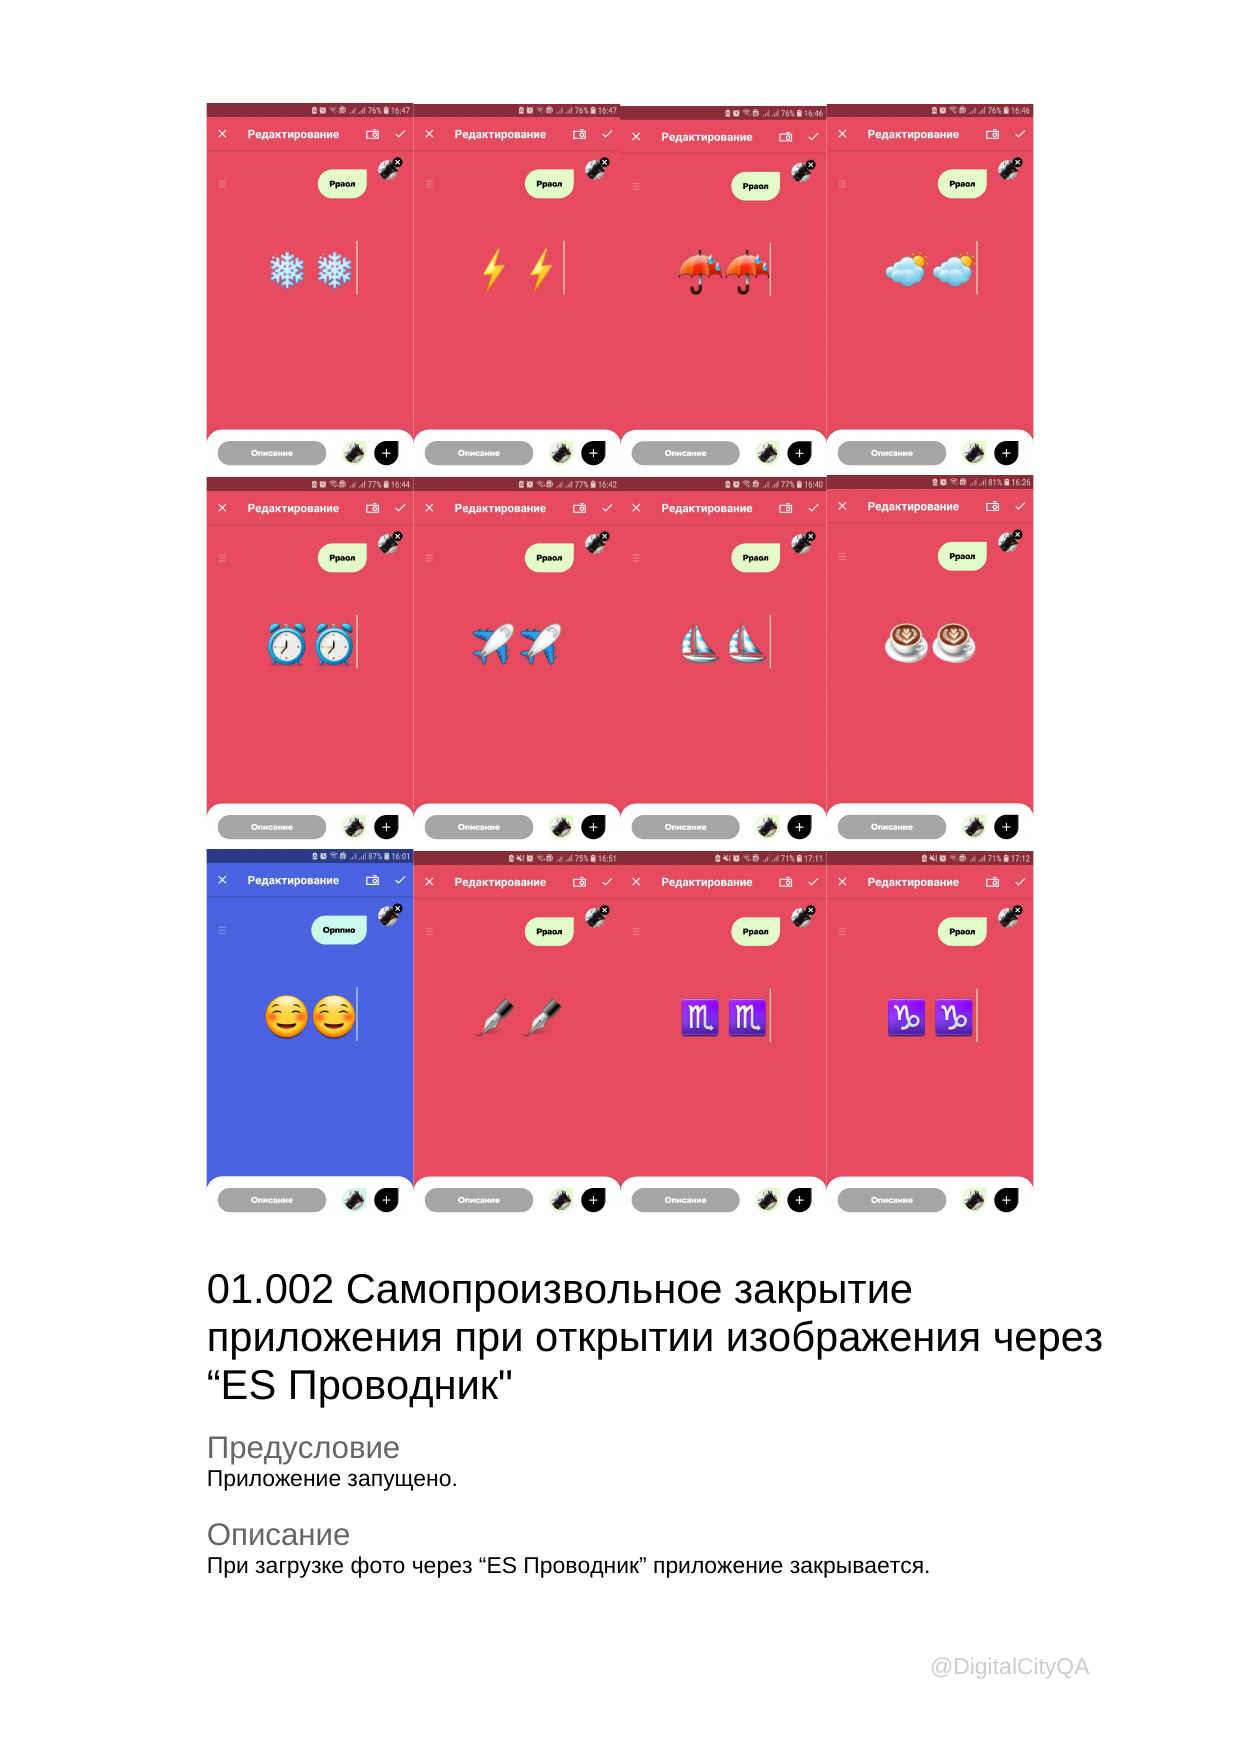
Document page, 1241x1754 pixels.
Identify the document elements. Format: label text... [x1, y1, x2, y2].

picture [206, 103, 1034, 472]
text При загрузке фото через “ES Проводник” приложение закрывается. [207, 1552, 1122, 1578]
subtitle Предусловие [207, 1429, 1122, 1465]
text Приложение запущено. [207, 1465, 1122, 1491]
subtitle 01.002 Самопроизвольное закрытие приложения при открытии изображения через “ES Проводник" [207, 1264, 1122, 1408]
picture [206, 475, 1034, 846]
picture [206, 849, 1034, 1219]
subtitle Описание [207, 1516, 1122, 1552]
